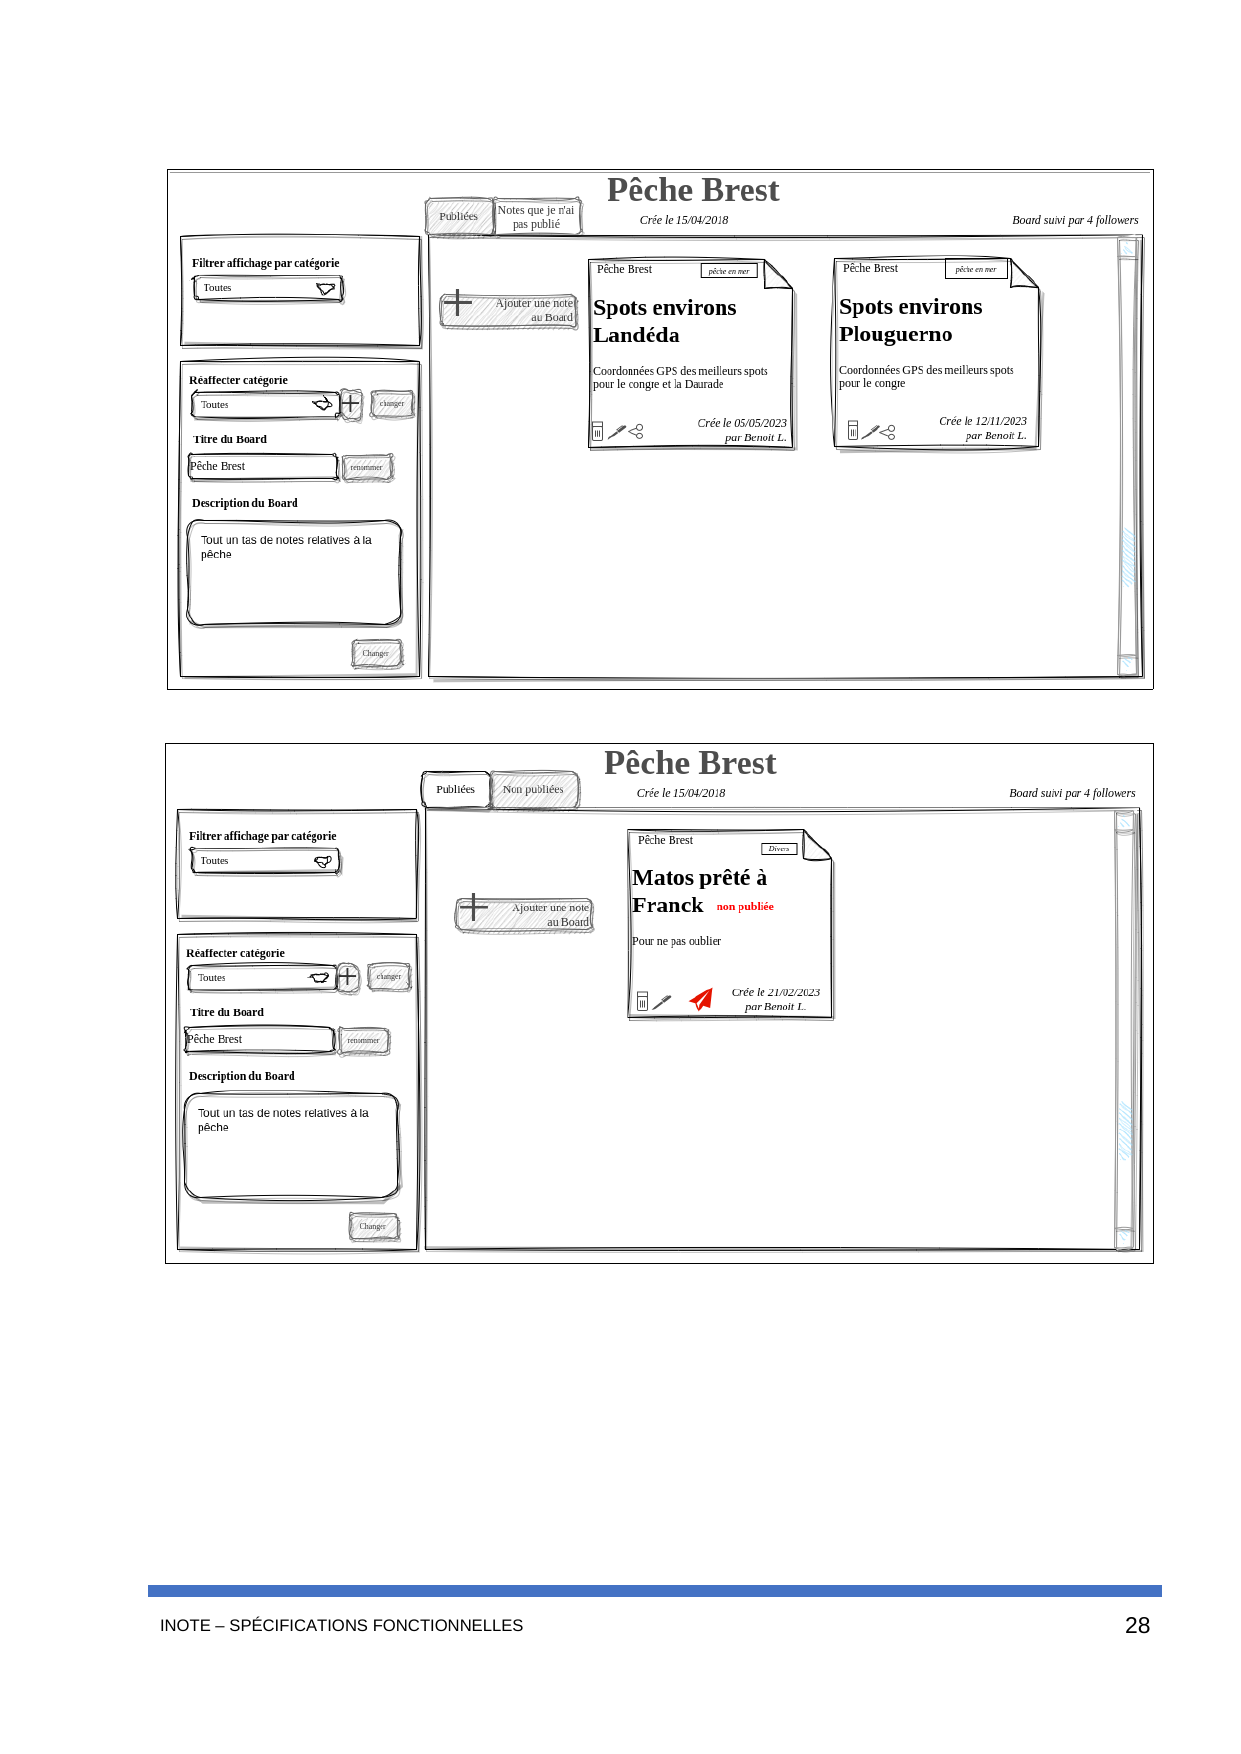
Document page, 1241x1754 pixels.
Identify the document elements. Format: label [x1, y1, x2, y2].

picture [168, 746, 1150, 1261]
picture [169, 172, 1150, 687]
